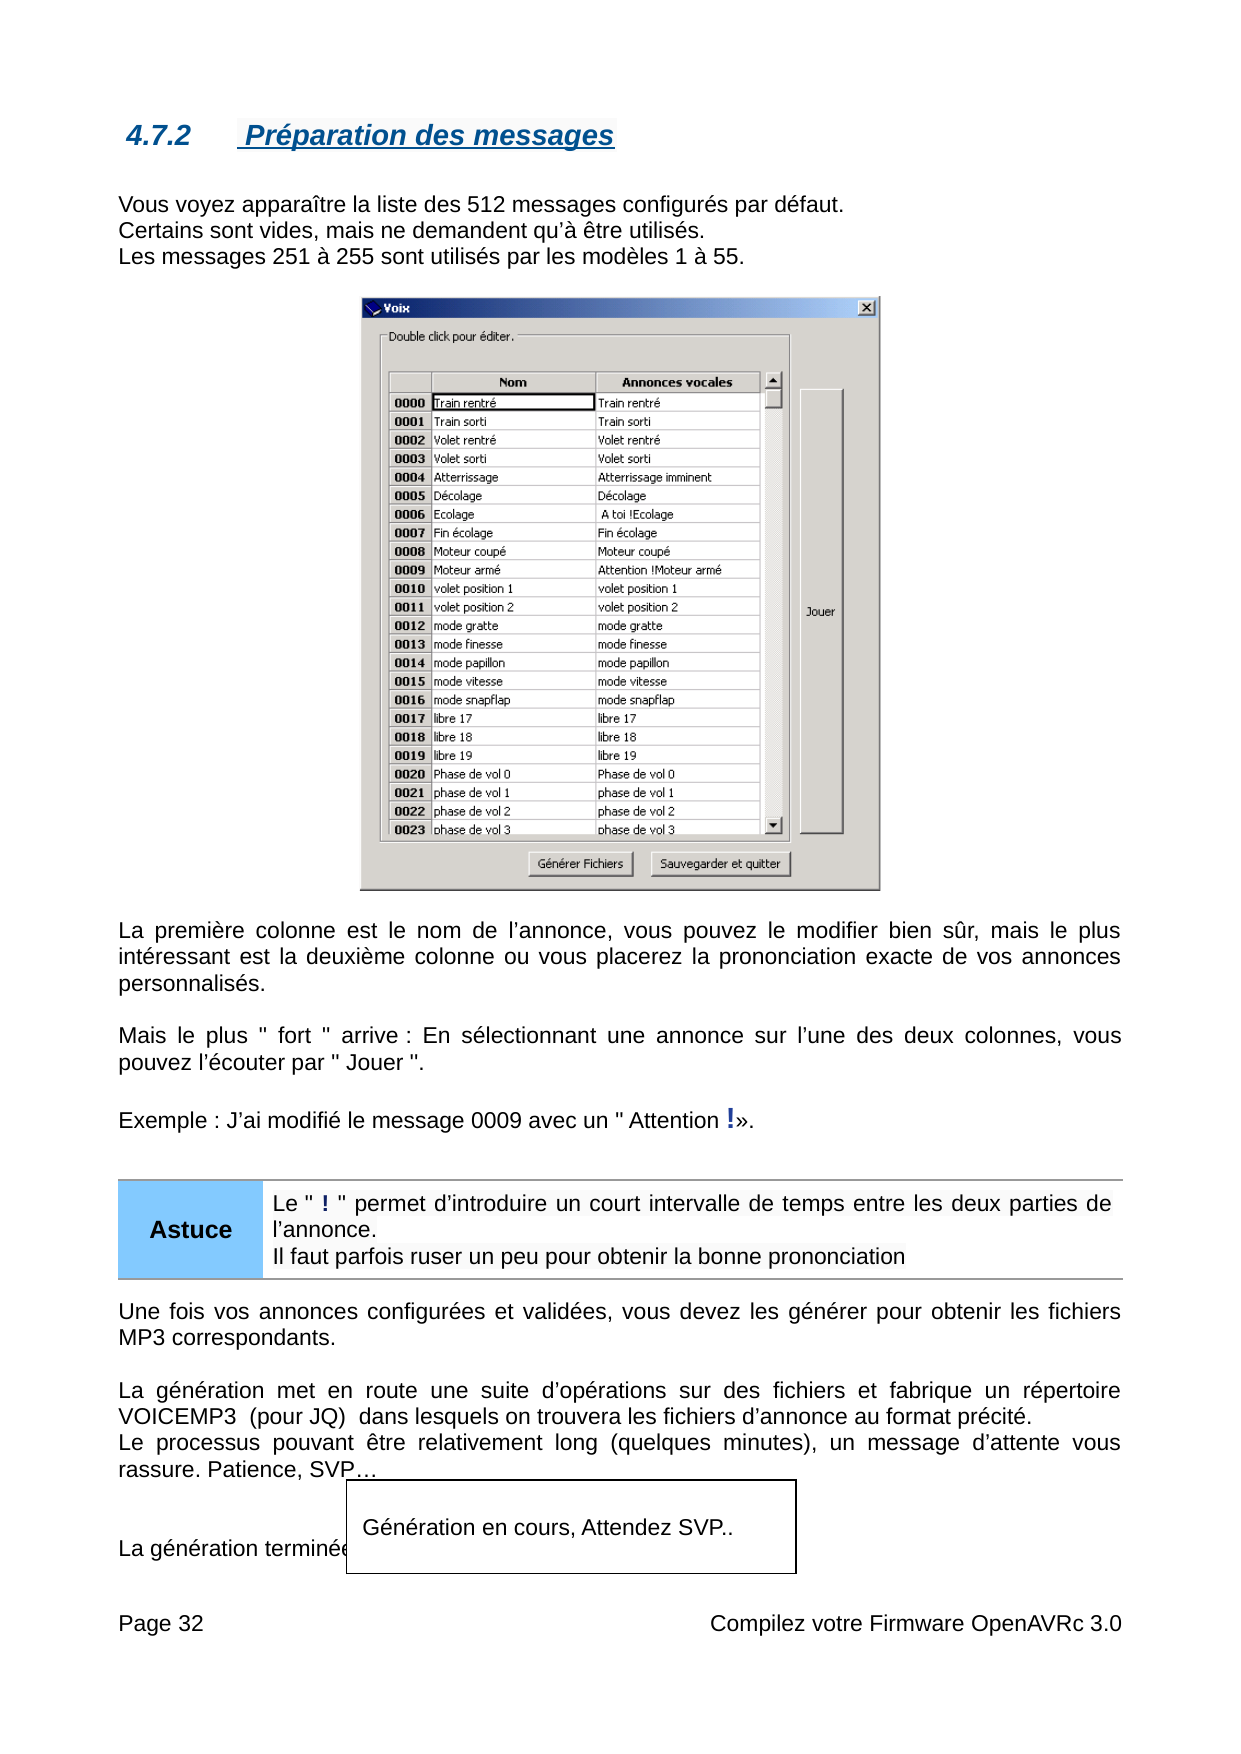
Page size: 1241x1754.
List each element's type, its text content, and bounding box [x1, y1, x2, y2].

text La génération terminée, vous êtes averti : [118, 1535, 346, 1561]
text Génération en cours, Attendez SVP.. [362, 1514, 780, 1541]
subtitle Préparation des messages [118, 118, 1122, 152]
text Mais le plus '' fort '' arrive : En sélectionnant une annonce sur l’une des deux colonnes, vous pouvez l’écouter par '' Jouer ''. [118, 1022, 1122, 1075]
text Le processus pouvant être relativement long (quelques minutes), un message d’attente vous rassure. Patience, SVP… [347, 1481, 795, 1573]
text Exemple : J’ai modifié le message 0009 avec un '' Attention !». [118, 1101, 1122, 1135]
text La génération terminée, vous êtes averti : [797, 1535, 1122, 1561]
table_header Astuce [118, 1181, 263, 1278]
text Le processus pouvant être relativement long (quelques minutes), un message d’attente vous rassure. Patience, SVP… [118, 1429, 1122, 1482]
text Une fois vos annonces configurées et validées, vous devez les générer pour obtenir les fichiers MP3 correspondants. [118, 1298, 1122, 1350]
text Certains sont vides, mais ne demandent qu’à être utilisés. [118, 217, 1122, 243]
picture [359, 296, 881, 891]
table_header Le '' ! '' permet d’introduire un court intervalle de temps entre les deux parties de l’annonce. Il faut parfois ruser un peu pour obtenir la bonne prononciation [264, 1181, 1122, 1278]
text La génération met en route une suite d’opérations sur des fichiers et fabrique un répertoire VOICEMP3 (pour JQ) dans lesquels on trouvera les fichiers d’annonce au format précité. [118, 1377, 1122, 1429]
text Vous voyez apparaître la liste des 512 messages configurés par défaut. [118, 191, 1122, 217]
text Les messages 251 à 255 sont utilisés par les modèles 1 à 55. [118, 243, 1122, 269]
text La première colonne est le nom de l’annonce, vous pouvez le modifier bien sûr, mais le plus intéressant est la deuxième colonne ou vous placerez la prononciation exacte de vos annonces personnalisés. [118, 917, 1122, 996]
